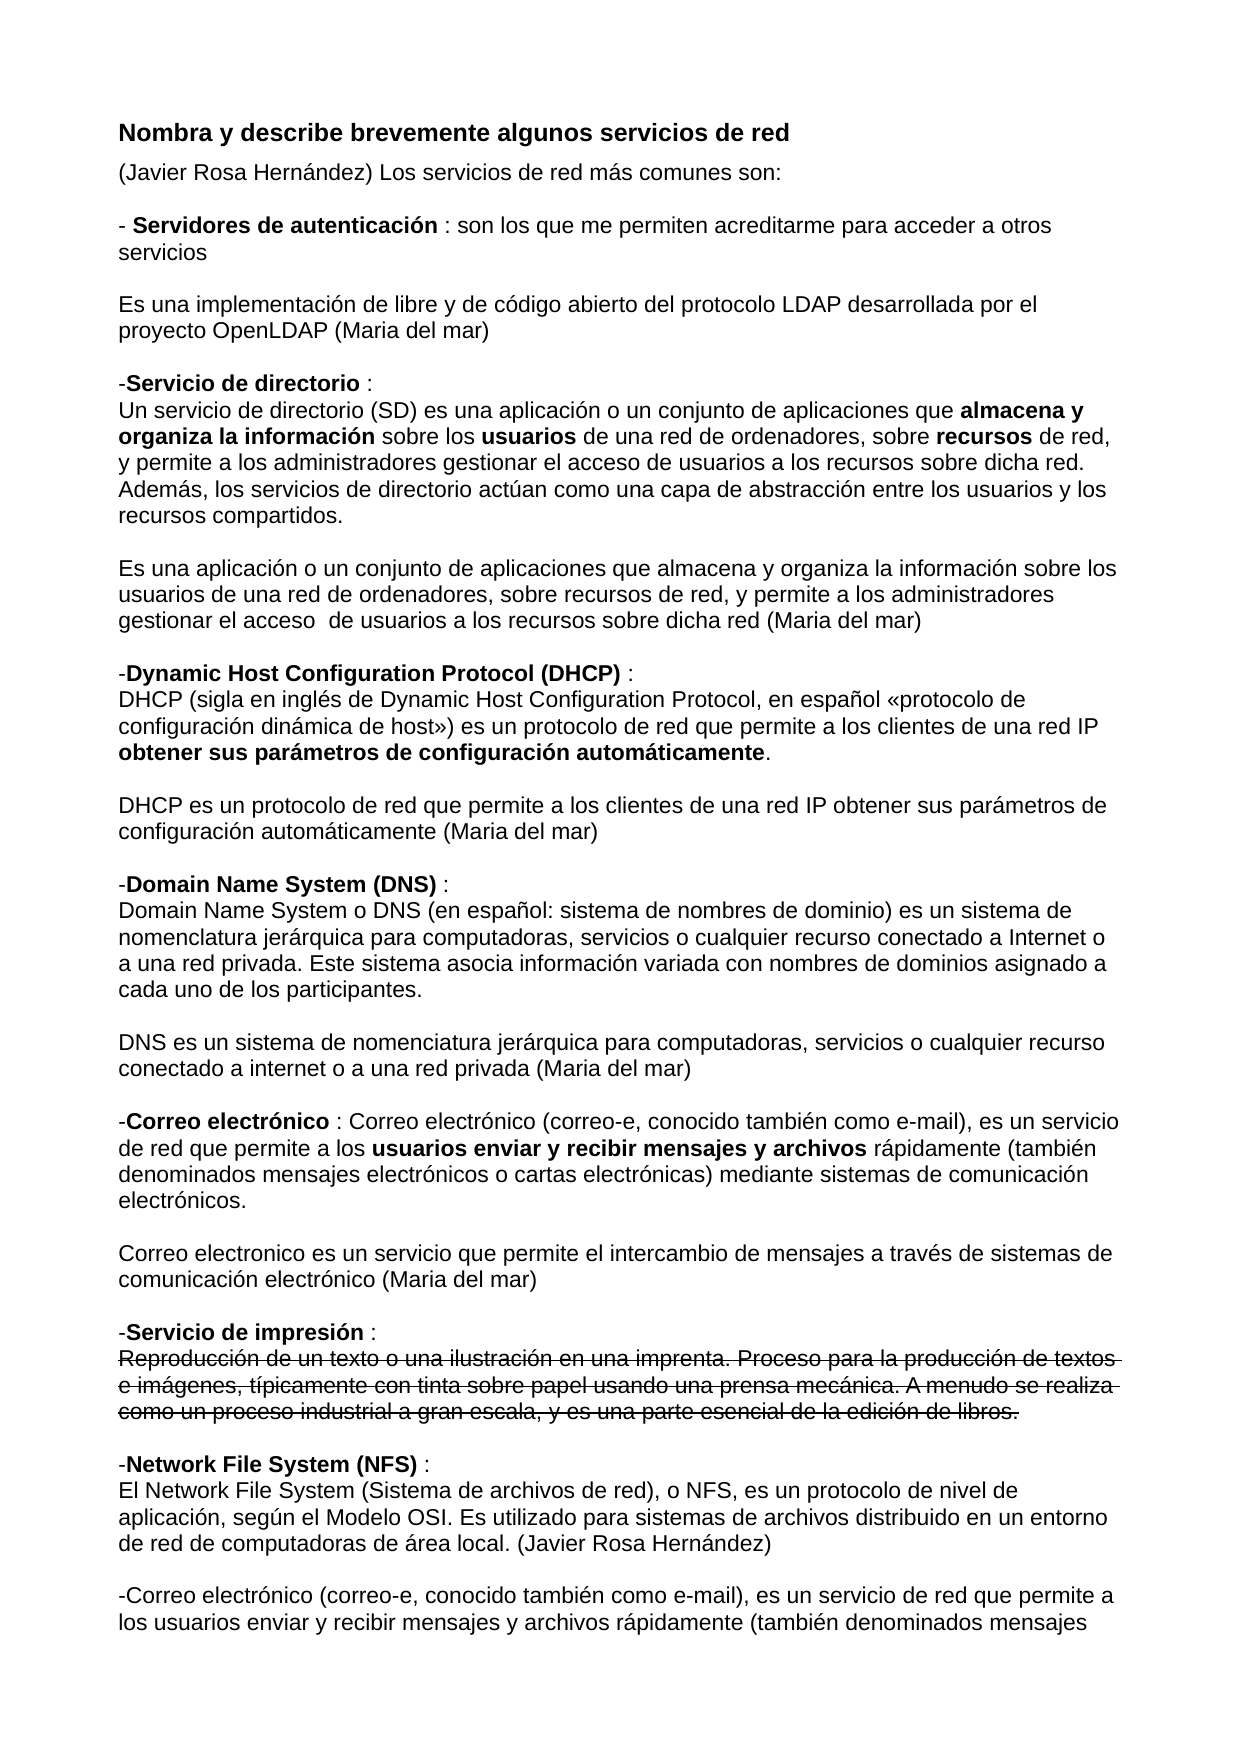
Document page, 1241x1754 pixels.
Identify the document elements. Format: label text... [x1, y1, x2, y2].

text Reproducción de un texto o una ilustración en una imprenta. Proceso para la producción de textos e imágenes, típicamente con tinta sobre papel usando una prensa mecánica. A menudo se realiza como un proceso industrial a gran escala, y es una parte esencial de la edición de libros. [118, 1361, 1122, 1424]
text -Servicio de directorio : [118, 370, 1122, 397]
text - Servidores de autenticación : son los que me permiten acreditarme para acceder a otros servicios [118, 212, 1122, 265]
text Correo electronico es un servicio que permite el intercambio de mensajes a través de sistemas de comunicación electrónico (Maria del mar) [118, 1240, 1122, 1293]
text El Network File System (Sistema de archivos de red), o NFS, es un protocolo de nivel de aplicación, según el Modelo OSI. Es utilizado para sistemas de archivos distribuido en un entorno de red de computadoras de área local. (Javier Rosa Hernández) [118, 1477, 1122, 1556]
text DHCP es un protocolo de red que permite a los clientes de una red IP obtener sus parámetros de configuración automáticamente (Maria del mar) [118, 792, 1122, 844]
text -Servicio de impresión : [118, 1319, 1122, 1345]
text -Network File System (NFS) : [118, 1451, 1122, 1477]
text Un servicio de directorio (SD) es una aplicación o un conjunto de aplicaciones que almacena y organiza la información sobre los usuarios de una red de ordenadores, sobre recursos de red, y permite a los administradores gestionar el acceso de usuarios a los recursos sobre dicha red. Además, los servicios de directorio actúan como una capa de abstracción entre los usuarios y los recursos compartidos. [118, 397, 1122, 528]
text Reproducción de un texto o una ilustración en una imprenta. Proceso para la producción de textos e imágenes, típicamente con tinta sobre papel usando una prensa mecánica. A menudo se realiza como un proceso industrial a gran escala, y es una parte esencial de la edición de libros. [118, 1345, 1122, 1360]
text (Javier Rosa Hernández) Los servicios de red más comunes son: [118, 159, 1122, 186]
text DNS es un sistema de nomenciatura jerárquica para computadoras, servicios o cualquier recurso conectado a internet o a una red privada (Maria del mar) [118, 1029, 1122, 1082]
text -Correo electrónico : Correo electrónico (correo-e, conocido también como e-mail), es un servicio de red que permite a los usuarios enviar y recibir mensajes y archivos rápidamente (también denominados mensajes electrónicos o cartas electrónicas) mediante sistemas de comunicación electrónicos. [118, 1108, 1122, 1213]
subtitle Nombra y describe brevemente algunos servicios de red [118, 118, 1122, 147]
text -Correo electrónico (correo-e, conocido también como e-mail), es un servicio de red que permite a los usuarios enviar y recibir mensajes y archivos rápidamente (también denominados mensajes [118, 1582, 1122, 1635]
text Es una aplicación o un conjunto de aplicaciones que almacena y organiza la información sobre los usuarios de una red de ordenadores, sobre recursos de red, y permite a los administradores gestionar el acceso de usuarios a los recursos sobre dicha red (Maria del mar) [118, 555, 1122, 634]
text DHCP (sigla en inglés de Dynamic Host Configuration Protocol, en español «protocolo de configuración dinámica de host») es un protocolo de red que permite a los clientes de una red IP obtener sus parámetros de configuración automáticamente. [118, 686, 1122, 766]
text -Domain Name System (DNS) : [118, 871, 1122, 897]
text Domain Name System o DNS (en español: sistema de nombres de dominio) es un sistema de nomenclatura jerárquica para computadoras, servicios o cualquier recurso conectado a Internet o a una red privada. Este sistema asocia información variada con nombres de dominios asignado a cada uno de los participantes. [118, 897, 1122, 1003]
text -Dynamic Host Configuration Protocol (DHCP) : [118, 660, 1122, 686]
text Es una implementación de libre y de código abierto del protocolo LDAP desarrollada por el proyecto OpenLDAP (Maria del mar) [118, 291, 1122, 344]
